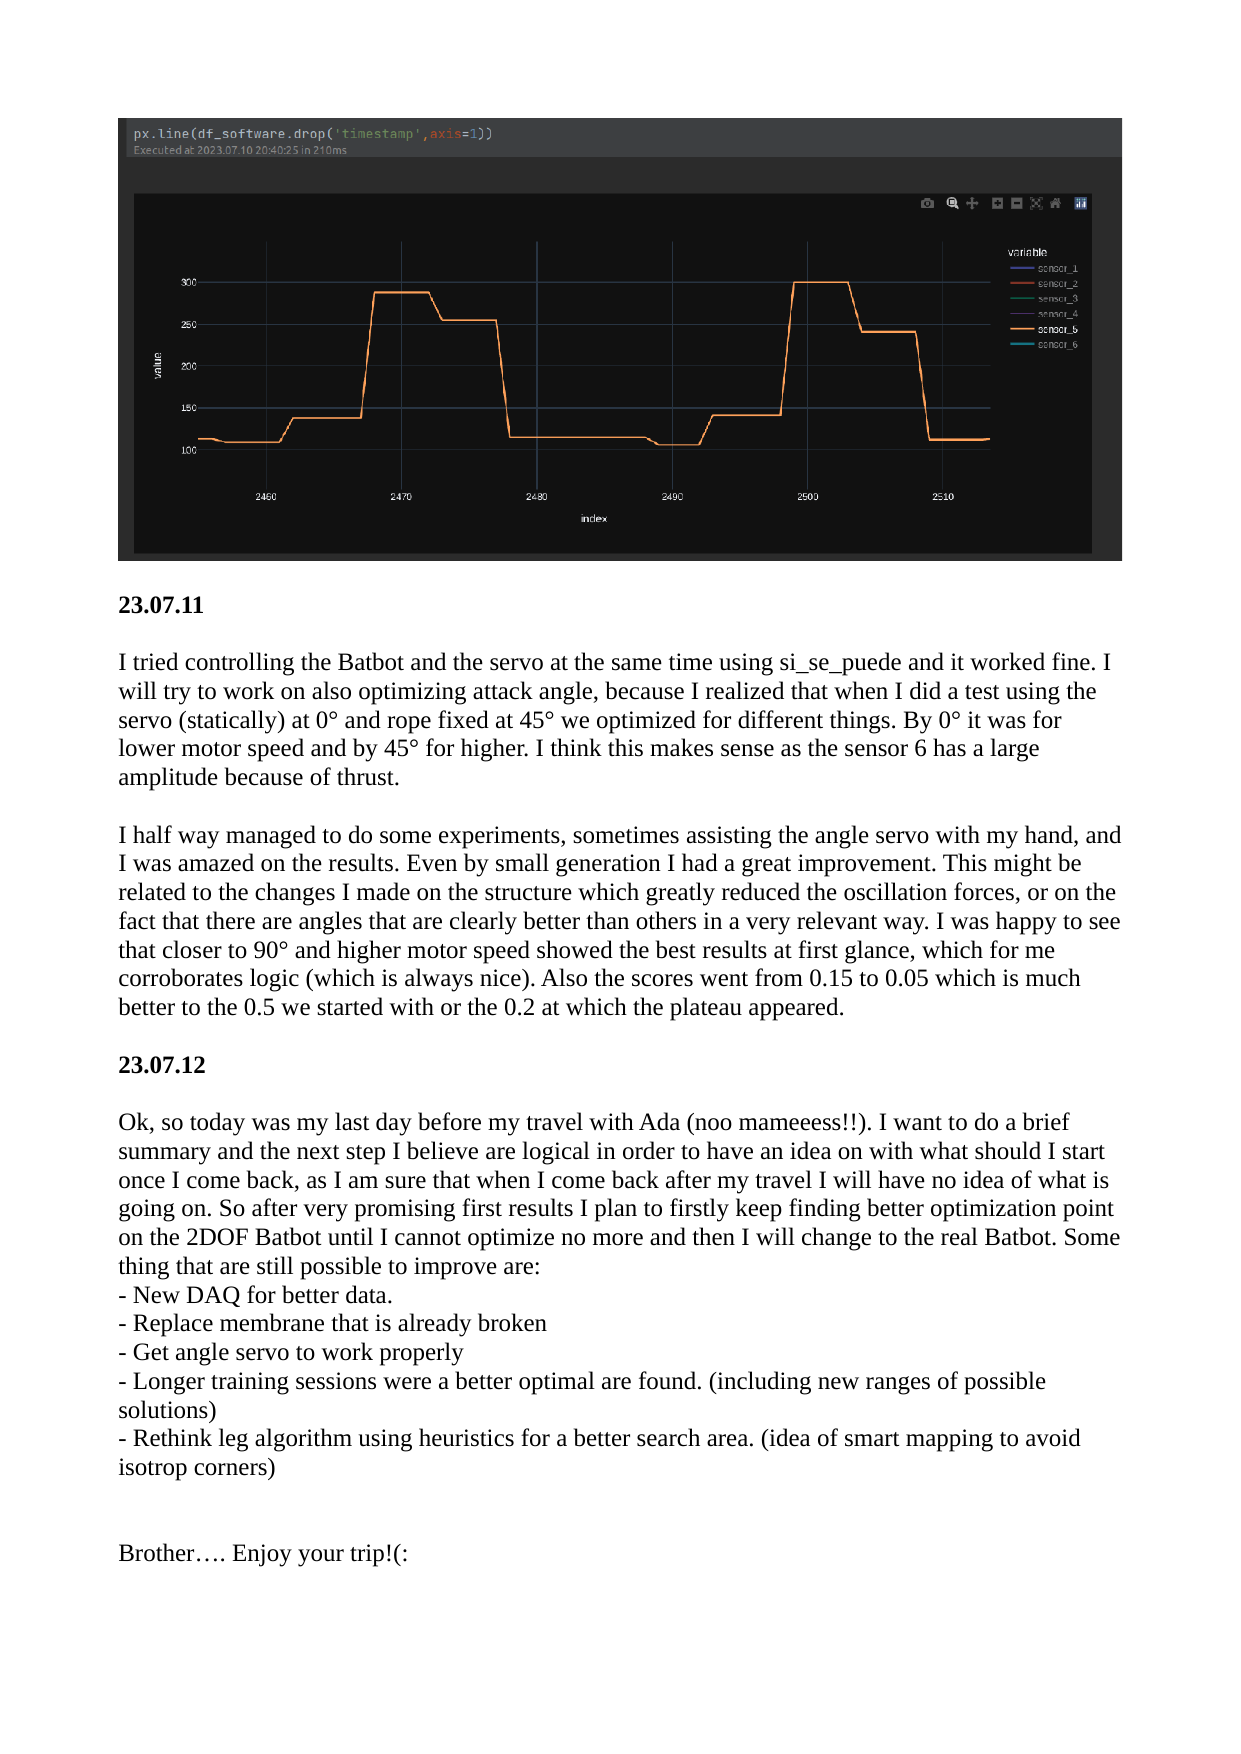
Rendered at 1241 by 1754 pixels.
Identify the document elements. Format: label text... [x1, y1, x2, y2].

text 23.07.11 [118, 590, 1122, 618]
text 23.07.12 [118, 1050, 1122, 1078]
text Brother…. Enjoy your trip!(: [118, 1538, 1122, 1567]
text - Replace membrane that is already broken [118, 1308, 1122, 1337]
text I tried controlling the Batbot and the servo at the same time using si_se_puede and it worked fine. I will try to work on also optimizing attack angle, because I realized that when I did a test using the servo (statically) at 0° and rope fixed at 45° we optimized for different things. By 0° it was for lower motor speed and by 45° for higher. I think this makes sense as the sensor 6 has a large amplitude because of thrust. [118, 647, 1122, 791]
picture [118, 118, 1123, 561]
text - Get angle servo to work properly [118, 1337, 1122, 1366]
text Ok, so today was my last day before my travel with Ada (noo mameeess!!). I want to do a brief summary and the next step I believe are logical in order to have an idea on with what should I start once I come back, as I am sure that when I come back after my travel I will have no idea of what is going on. So after very promising first results I plan to firstly keep finding better optimization point on the 2DOF Batbot until I cannot optimize no more and then I will change to the real Batbot. Some thing that are still possible to improve are: - New DAQ for better data. [118, 1107, 1122, 1308]
text I half way managed to do some experiments, sometimes assisting the angle servo with my hand, and I was amazed on the results. Even by small generation I had a great improvement. This might be related to the changes I made on the structure which greatly reduced the oscillation forces, or on the fact that there are angles that are clearly better than others in a very relevant way. I was happy to see that closer to 90° and higher motor speed showed the best results at first glance, which for me corroborates logic (which is always nice). Also the scores went from 0.15 to 0.05 which is much better to the 0.5 we started with or the 0.2 at which the plateau appeared. [118, 820, 1122, 1021]
text - Rethink leg algorithm using heuristics for a better search area. (idea of smart mapping to avoid isotrop corners) [118, 1423, 1122, 1481]
text - Longer training sessions were a better optimal are found. (including new ranges of possible solutions) [118, 1366, 1122, 1423]
